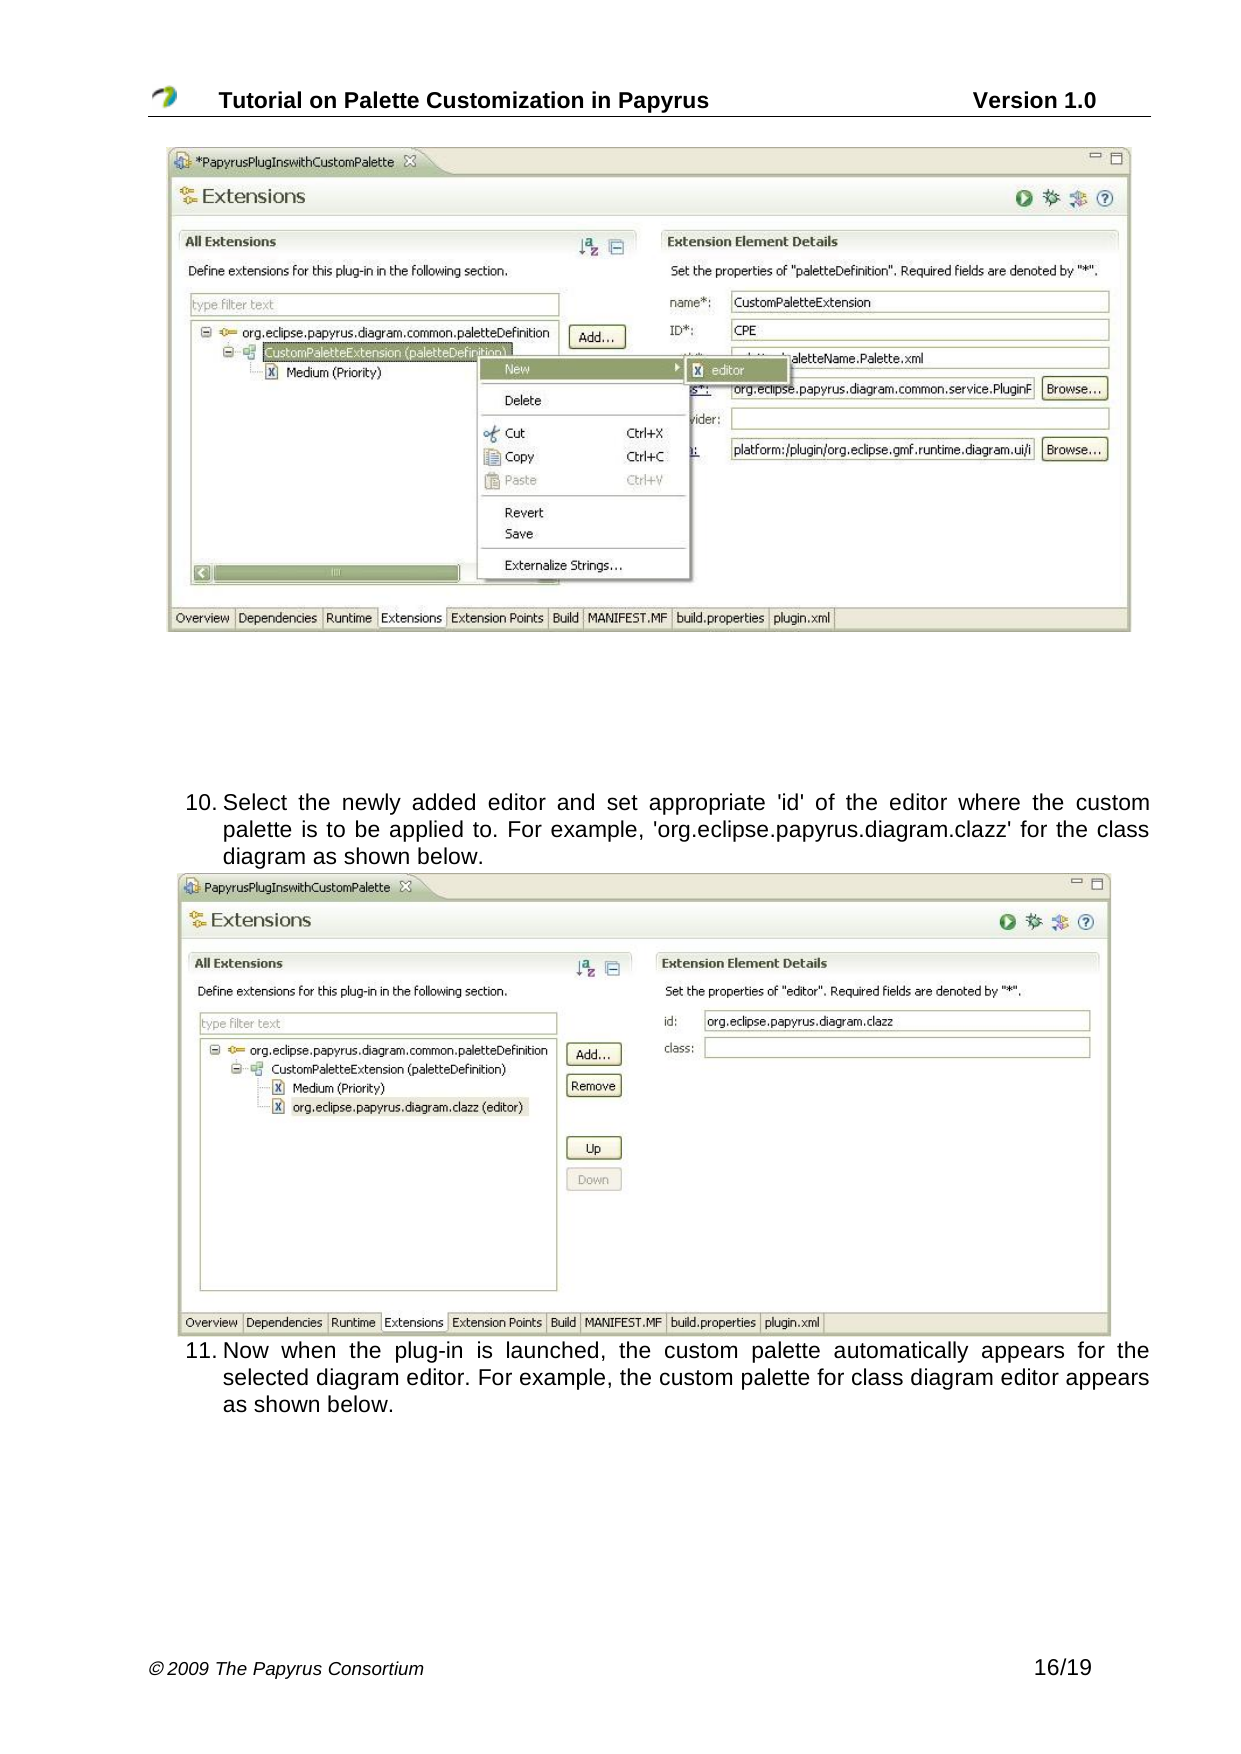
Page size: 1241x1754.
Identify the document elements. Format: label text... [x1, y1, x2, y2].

picture [152, 84, 177, 110]
list Now when the plug-in is launched, the custom palette automatically appears for the selected diagram editor. For example, the custom palette for class diagram editor appears as shown below. [185, 1083, 1151, 1418]
list Select the newly added editor and set appropriate 'id' of the editor where the custom palette is to be applied to. For example, 'org.eclipse.papyrus.diagram.clazz' for the class diagram as shown below. [185, 788, 1151, 869]
picture [166, 147, 1133, 632]
picture [176, 873, 1112, 1337]
